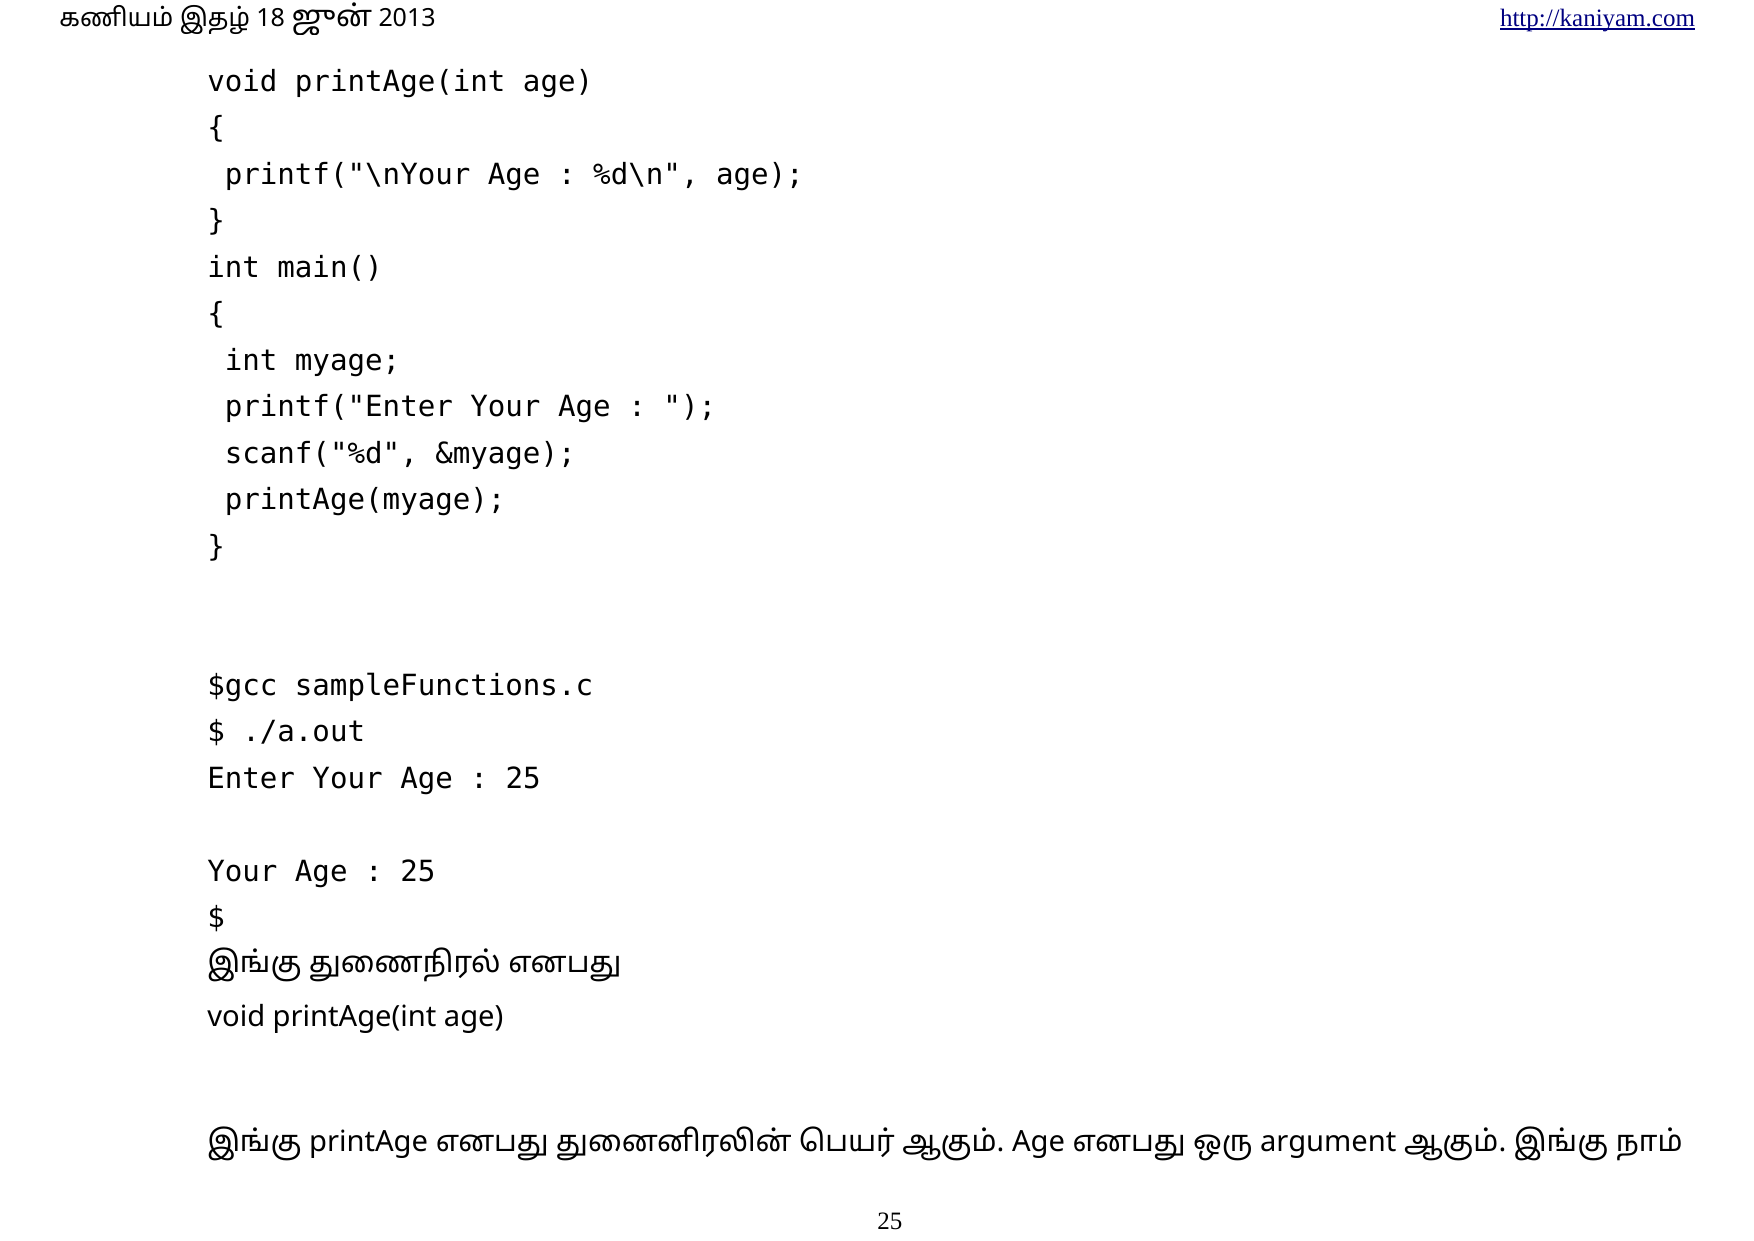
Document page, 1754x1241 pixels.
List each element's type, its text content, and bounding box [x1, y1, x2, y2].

text int main() [207, 250, 1695, 284]
text $ [207, 901, 1695, 934]
text printf("\nYour Age : %d\n", age); [207, 157, 1695, 191]
text int myage; [207, 343, 1695, 377]
text printf("Enter Your Age : "); [207, 389, 1695, 423]
text Your Age : 25 [207, 854, 1695, 888]
text $ ./a.out [207, 715, 1695, 749]
text } [207, 204, 1695, 238]
text scanf("%d", &myage); [207, 436, 1695, 470]
text இங்கு துணைநிரல் எனபது [207, 947, 1695, 983]
text printAge(myage); [207, 482, 1695, 516]
text இங்கு printAge எனபது துனைனிரலின் பெயர் ஆகும். Age எனபது ஒரு argument ஆகும். இங்கு நாம் [207, 1120, 1695, 1162]
text { [207, 297, 1695, 331]
text void printAge(int age) [207, 996, 1695, 1035]
text void printAge(int age) [207, 64, 1695, 98]
text { [207, 111, 1695, 145]
text } [207, 529, 1695, 563]
text $gcc sampleFunctions.c [207, 668, 1695, 702]
text Enter Your Age : 25 [207, 761, 1695, 795]
